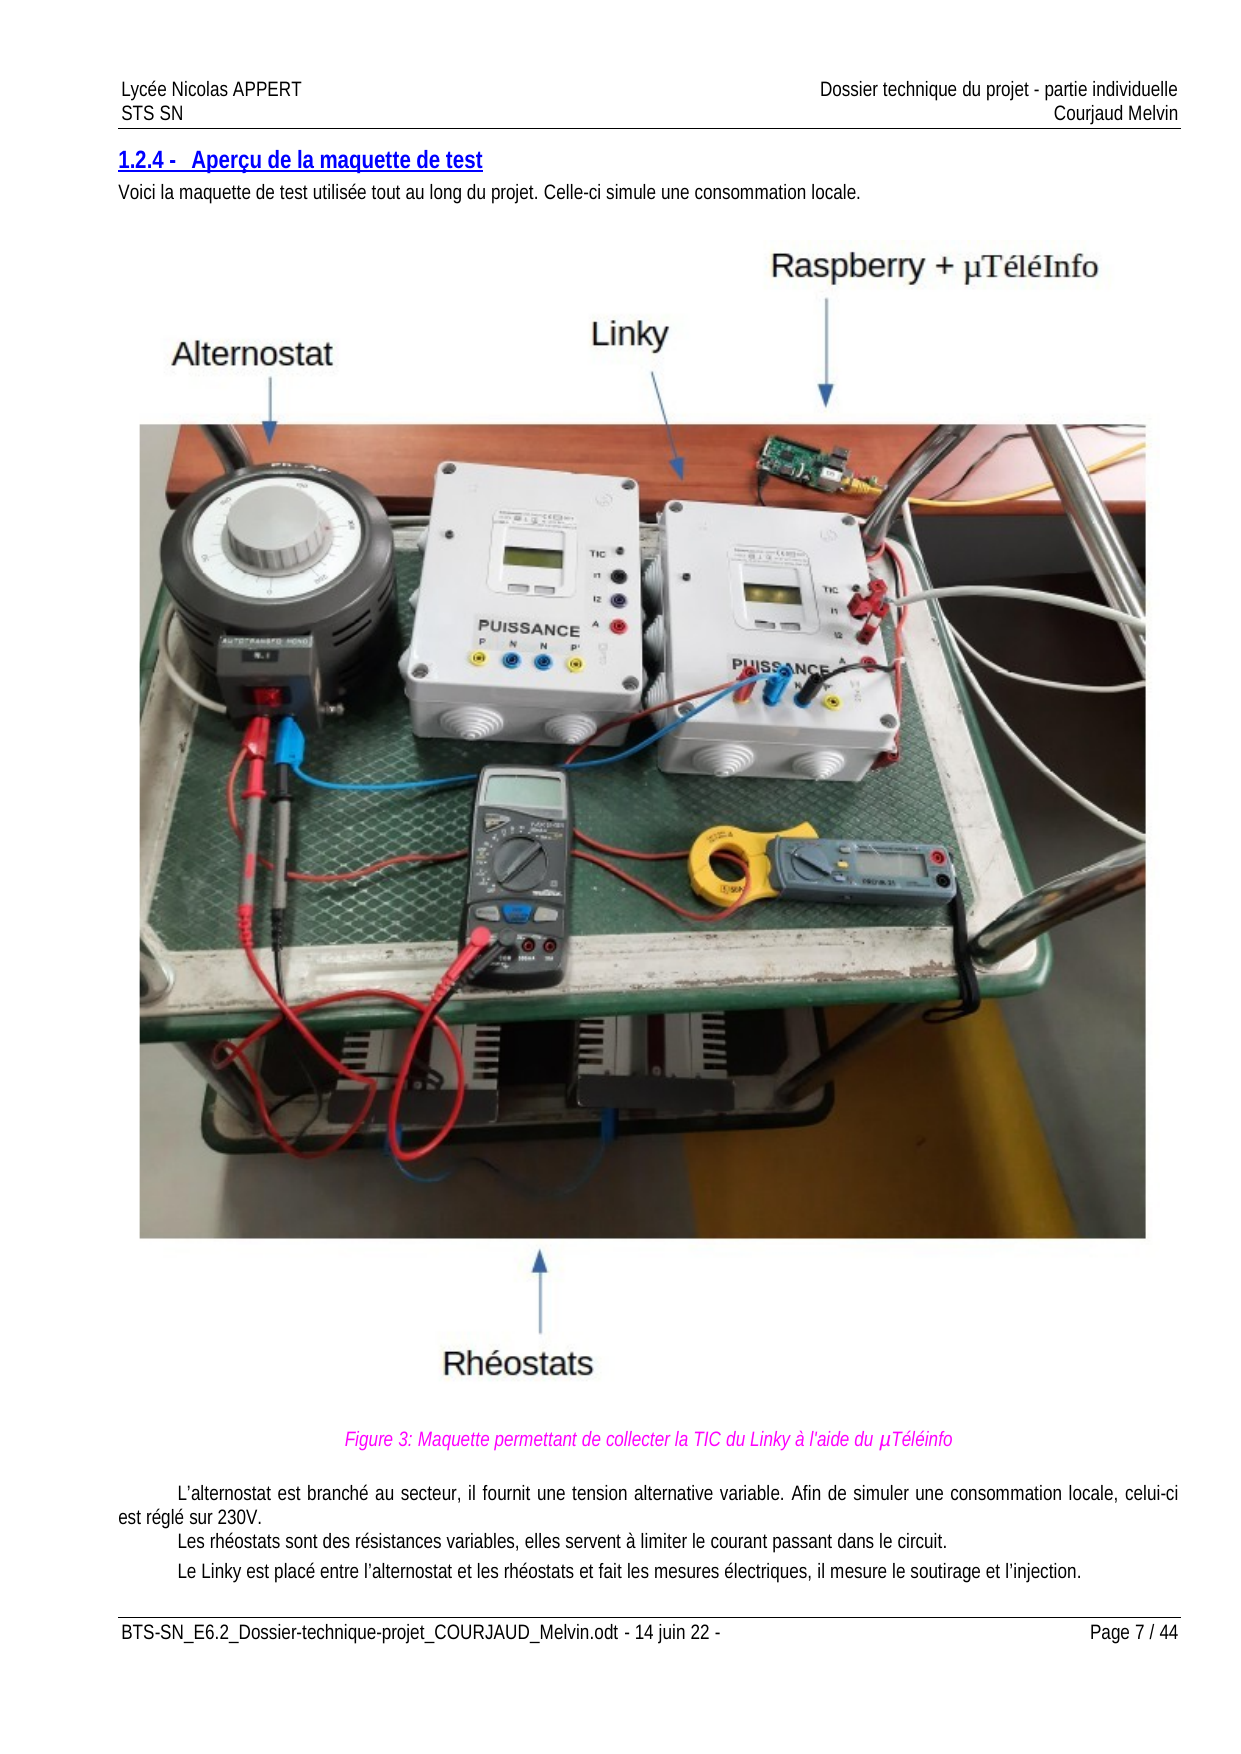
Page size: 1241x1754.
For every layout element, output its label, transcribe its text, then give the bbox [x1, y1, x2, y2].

text Le Linky est placé entre l’alternostat et les rhéostats et fait les mesures électriques, il mesure le soutirage et l’injection. [118, 1559, 1181, 1583]
text Les rhéostats sont des résistances variables, elles servent à limiter le courant passant dans le circuit. [118, 1529, 1181, 1553]
picture [139, 240, 1160, 1428]
text Figure 3: Maquette permettant de collecter la TIC du Linky à l'aide du µTéléinfo [139, 1428, 1160, 1451]
text Voici la maquette de test utilisée tout au long du projet. Celle-ci simule une consommation locale. [118, 180, 1181, 204]
text L’alternostat est branché au secteur, il fournit une tension alternative variable. Afin de simuler une consommation locale, celui-ci est réglé sur 230V. [118, 1481, 1181, 1529]
subtitle Aperçu de la maquette de test [118, 145, 1181, 174]
